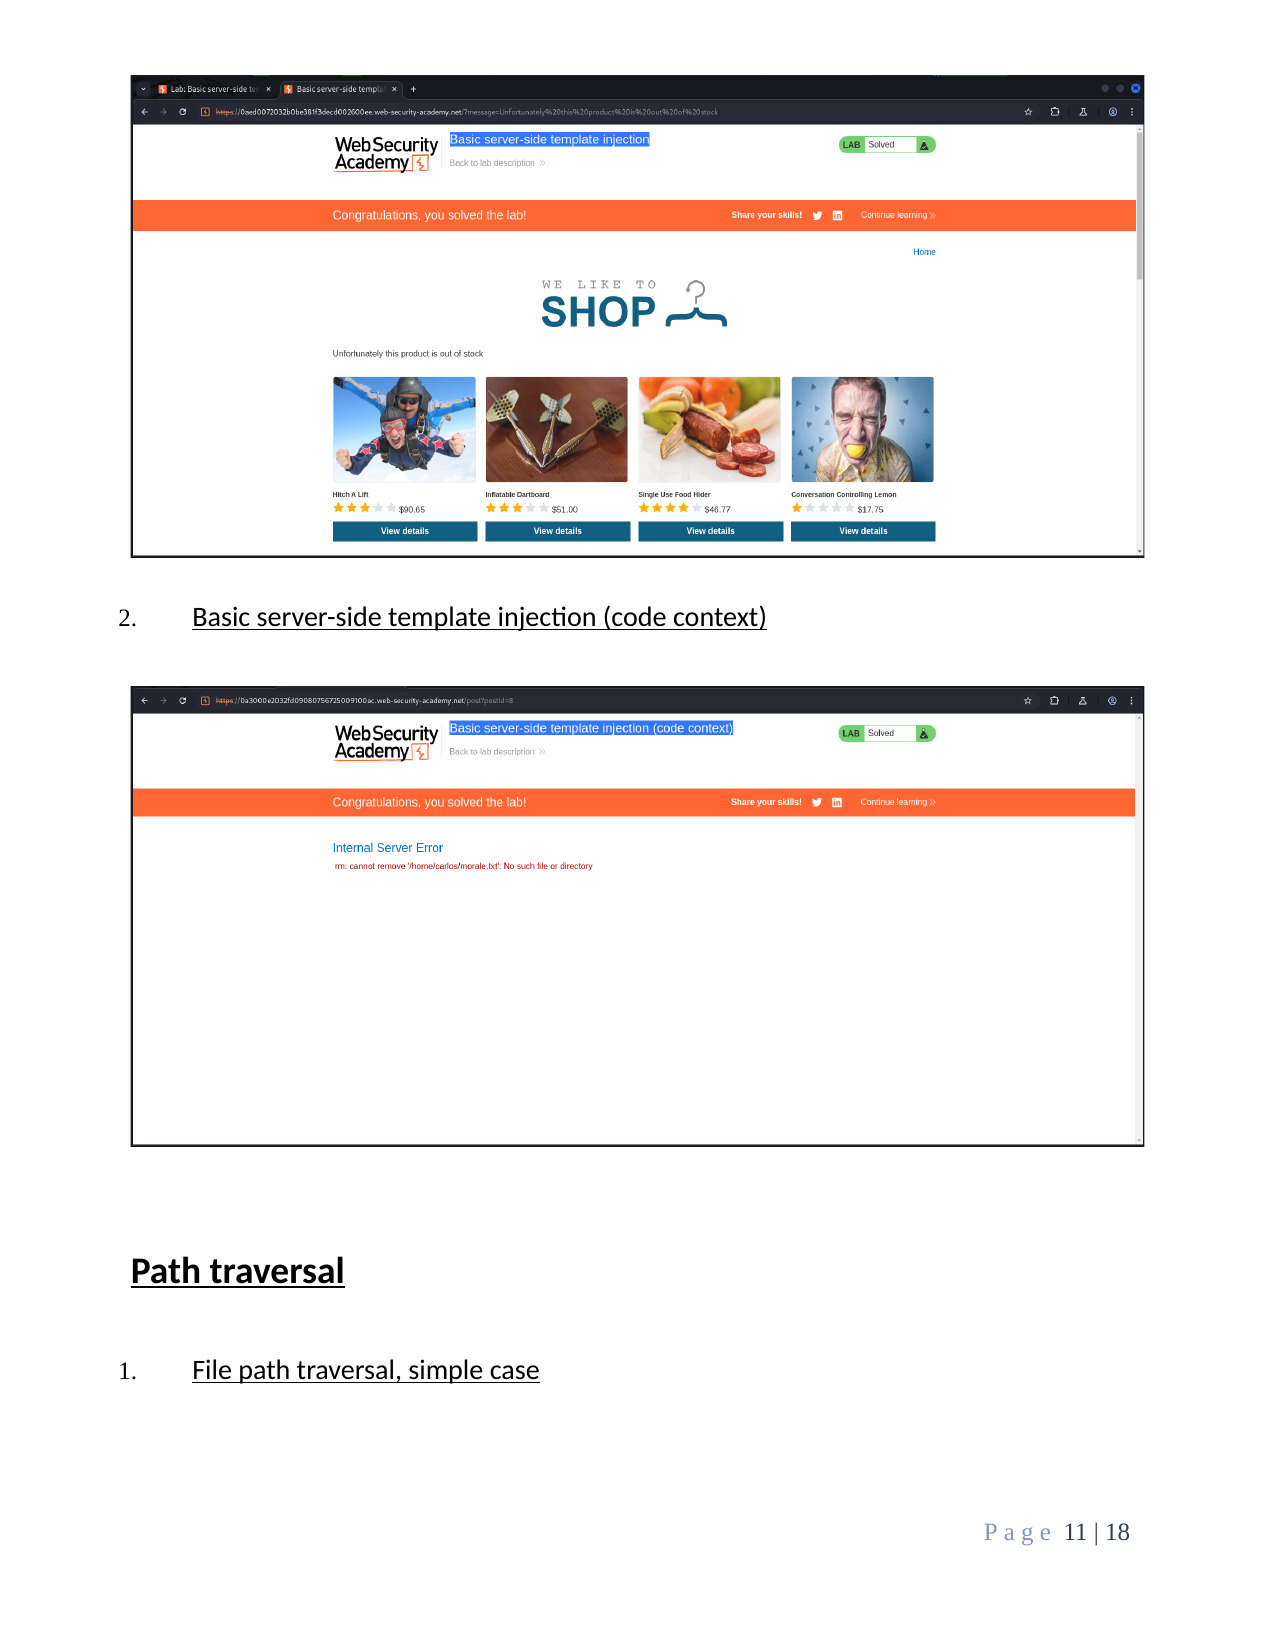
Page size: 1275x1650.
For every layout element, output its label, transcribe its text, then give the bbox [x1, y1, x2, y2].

list File path traversal, simple case [118, 1352, 1144, 1387]
list Basic server-side template injection (code context) [118, 599, 1144, 634]
subtitle Path traversal [131, 1247, 1144, 1293]
